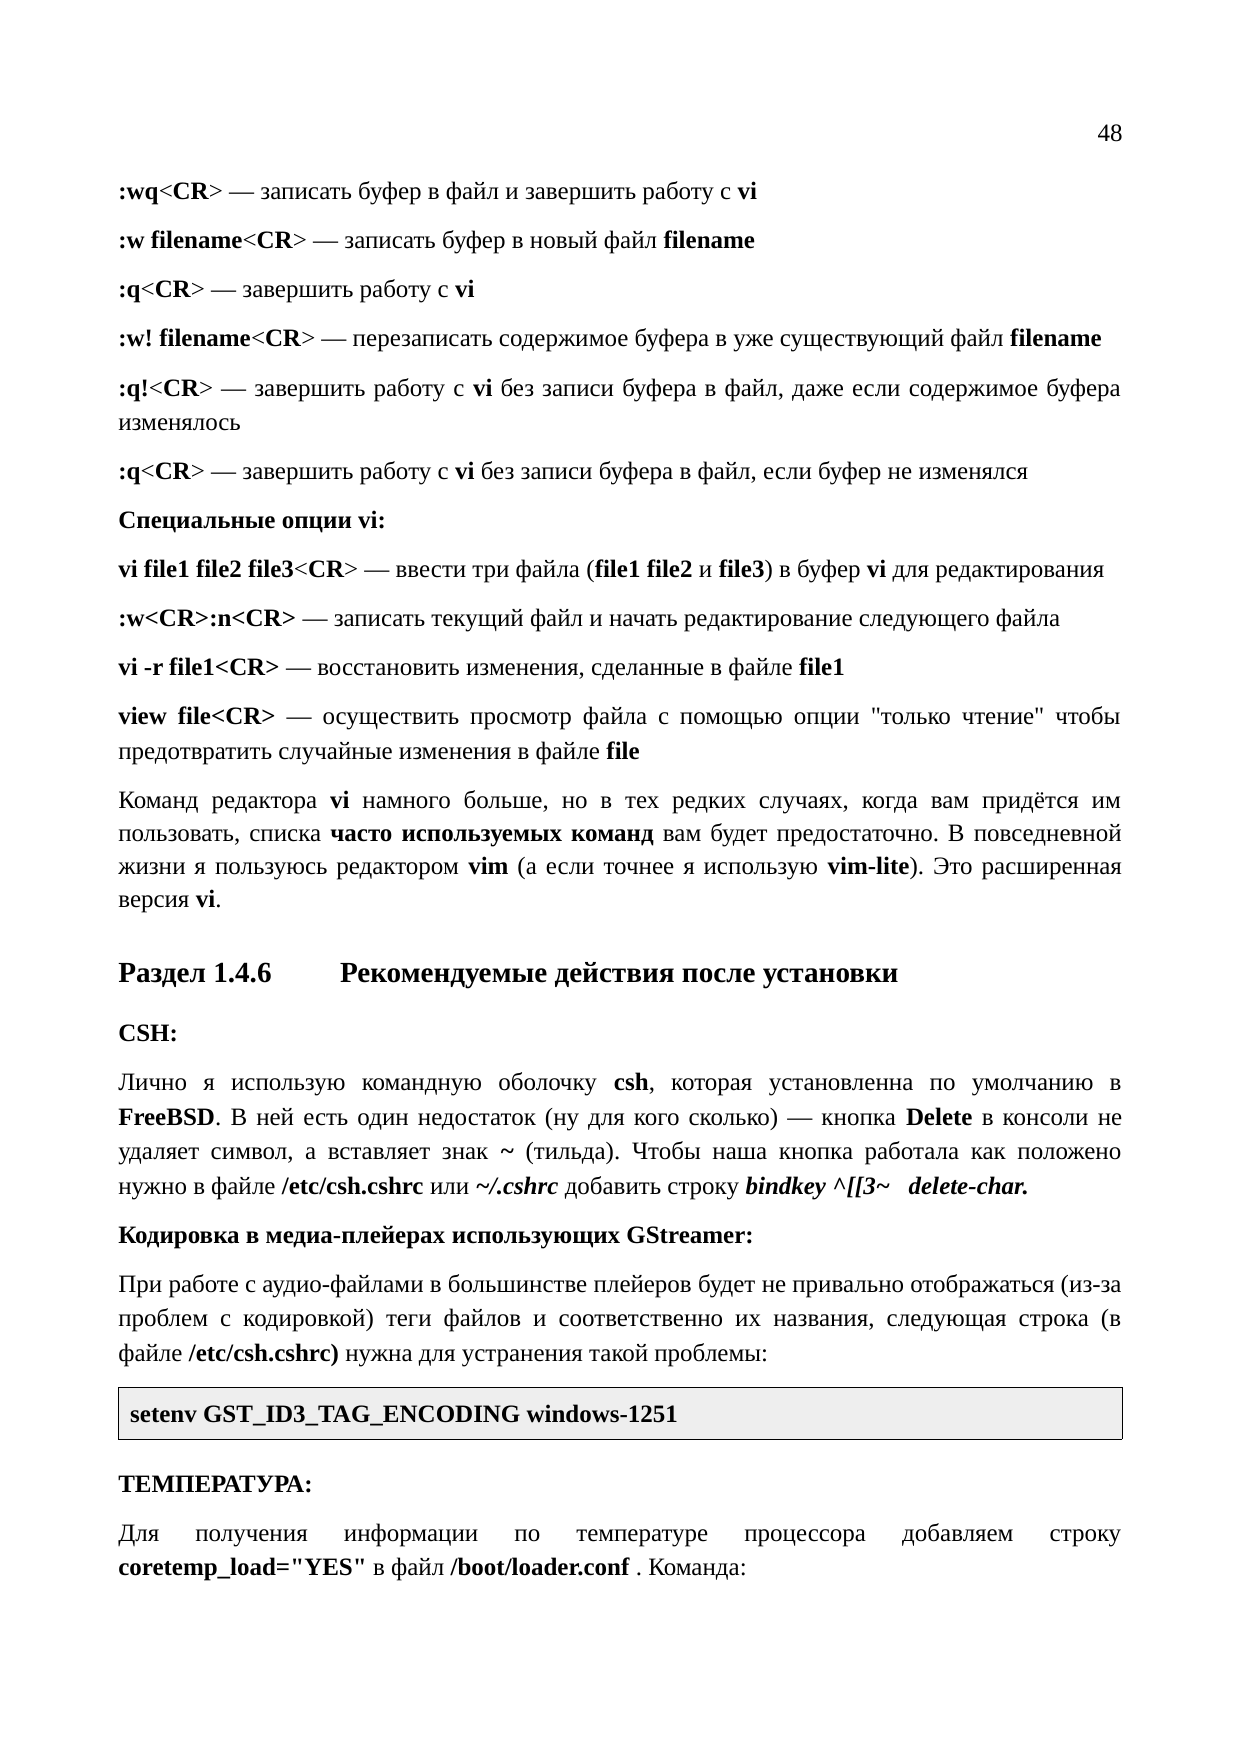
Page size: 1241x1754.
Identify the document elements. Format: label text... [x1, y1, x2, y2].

text Кодировка в медиа-плейерах использующих GStreamer: [118, 1220, 1122, 1248]
subtitle Рекомендуемые действия после установки [118, 955, 1122, 989]
text vi file1 file2 file3<CR> — ввести три файла (file1 file2 и file3) в буфер vi для редактирования [118, 554, 1122, 583]
text Лично я использую командную оболочку csh, которая установленна по умолчанию в FreeBSD. В ней есть один недостаток (ну для кого сколько) — кнопка Delete в консоли не удаляет символ, а вставляет знак ~ (тильда). Чтобы наша кнопка работала как положено нужно в файле /etc/csh.cshrc или ~/.cshrc добавить строку bindkey ^[[3~ delete-char. [118, 1067, 1122, 1199]
text Команд редактора vi намного больше, но в тех редких случаях, когда вам придётся им пользовать, списка часто используемых команд вам будет предостаточно. В повседневной жизни я пользуюсь редактором vim (а если точнее я использую vim-lite). Это расширенная версия vi. [118, 785, 1122, 913]
text :q<CR> — завершить работу с vi [118, 274, 1122, 303]
text Специальные опции vi: [118, 505, 1122, 534]
text :w<CR>:n<CR> — записать текущий файл и начать редактирование следующего файла [118, 603, 1122, 632]
text CSH: [118, 1018, 1122, 1047]
text Для получения информации по температуре процессора добавляем строку coretemp_load="YES" в файл /boot/loader.conf . Команда: [118, 1518, 1122, 1581]
text ТЕМПЕРАТУРА: [118, 1469, 1122, 1498]
text :w filename<CR> — записать буфер в новый файл filename [118, 225, 1122, 254]
text :q<CR> — завершить работу с vi без записи буфера в файл, если буфер не изменялся [118, 456, 1122, 485]
text setenv GST_ID3_TAG_ENCODING windows-1251 [119, 1388, 1122, 1439]
text :w! filename<CR> — перезаписать содержимое буфера в уже существующий файл filename [118, 323, 1122, 352]
text vi -r file1<CR> — восстановить изменения, сделанные в файле file1 [118, 652, 1122, 681]
text :q!<CR> — завершить работу с vi без записи буфера в файл, даже если содержимое буфера изменялось [118, 373, 1122, 436]
text При работе с аудио-файлами в большинстве плейеров будет не привально отображаться (из-за проблем с кодировкой) теги файлов и соответственно их названия, следующая строка (в файле /etc/csh.cshrc) нужна для устранения такой проблемы: [118, 1269, 1122, 1367]
text view file<CR> — осуществить просмотр файла с помощью опции "только чтение" чтобы предотвратить случайные изменения в файле file [118, 701, 1122, 765]
text :wq<CR> — записать буфер в файл и завершить работу с vi [118, 176, 1122, 205]
